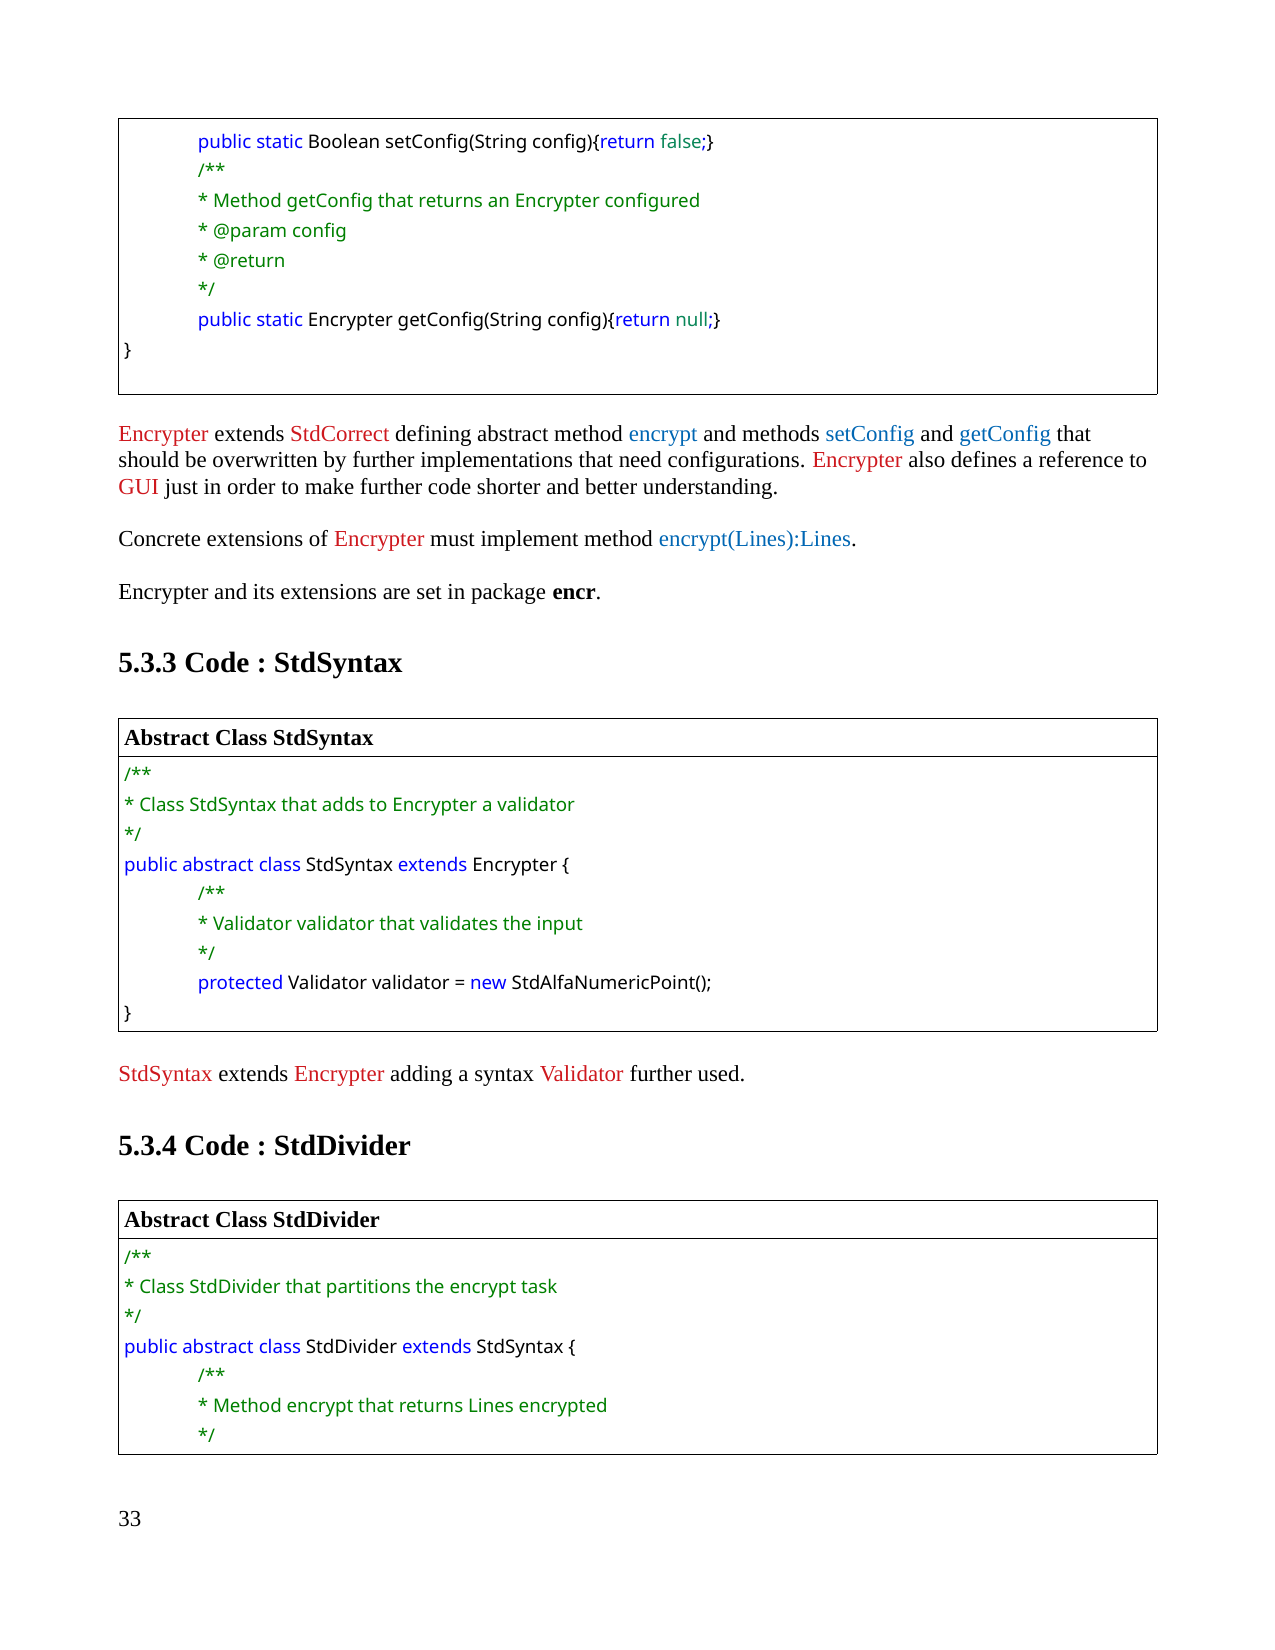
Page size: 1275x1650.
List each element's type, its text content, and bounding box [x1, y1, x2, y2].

text Encrypter and its extensions are set in package encr. [118, 578, 1157, 604]
text Encrypter extends StdCorrect defining abstract method encrypt and methods setConfig and getConfig that should be overwritten by further implementations that need configurations. Encrypter also defines a reference to GUI just in order to make further code shorter and better understanding. [118, 420, 1157, 499]
table_cell /** * Class StdDivider that partitions the encrypt task */ public abstract class StdDivider extends StdSyntax { /** * Method encrypt that returns Lines encrypted */ [119, 1239, 1157, 1453]
subtitle 5.3.4 Code : StdDivider [118, 1128, 1157, 1161]
text StdSyntax extends Encrypter adding a syntax Validator further used. [118, 1060, 1157, 1087]
table_cell public static Boolean setConfig(String config){return false;} /** * Method getConfig that returns an Encrypter configured * @param config * @return */ public static Encrypter getConfig(String config){return null;} } [119, 119, 1157, 393]
table_header Abstract Class StdDivider [119, 1201, 1157, 1238]
subtitle 5.3.3 Code : StdSyntax [118, 645, 1157, 679]
table_header Abstract Class StdSyntax [119, 719, 1157, 756]
table_cell /** * Class StdSyntax that adds to Encrypter a validator */ public abstract class StdSyntax extends Encrypter { /** * Validator validator that validates the input */ protected Validator validator = new StdAlfaNumericPoint(); } [119, 757, 1157, 1031]
text Concrete extensions of Encrypter must implement method encrypt(Lines):Lines. [118, 525, 1157, 552]
